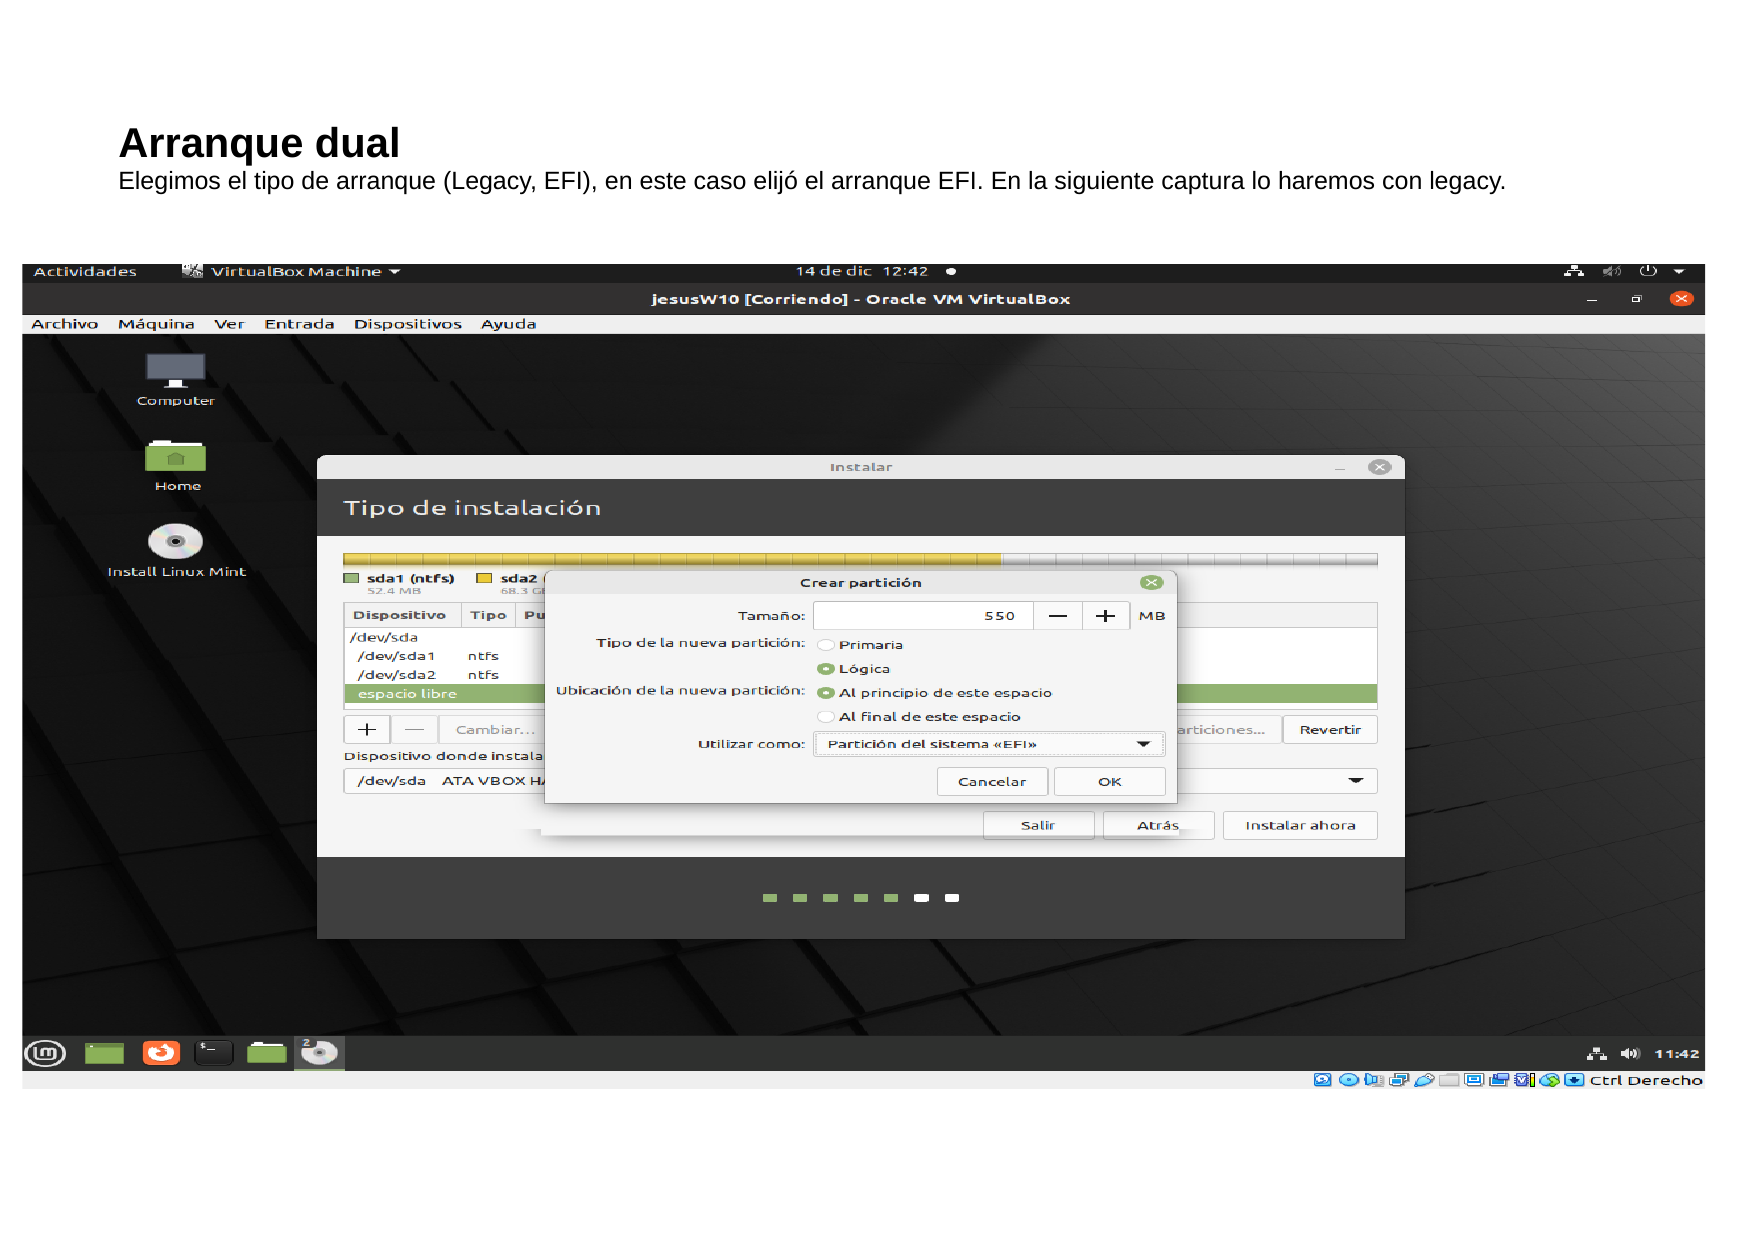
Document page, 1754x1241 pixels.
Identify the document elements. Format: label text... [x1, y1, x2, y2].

text Elegimos el tipo de arranque (Legacy, EFI), en este caso elijó el arranque EFI. En la siguiente captura lo haremos con legacy. [118, 166, 1636, 195]
picture [22, 264, 1706, 1089]
text Arranque dual [118, 118, 1636, 166]
